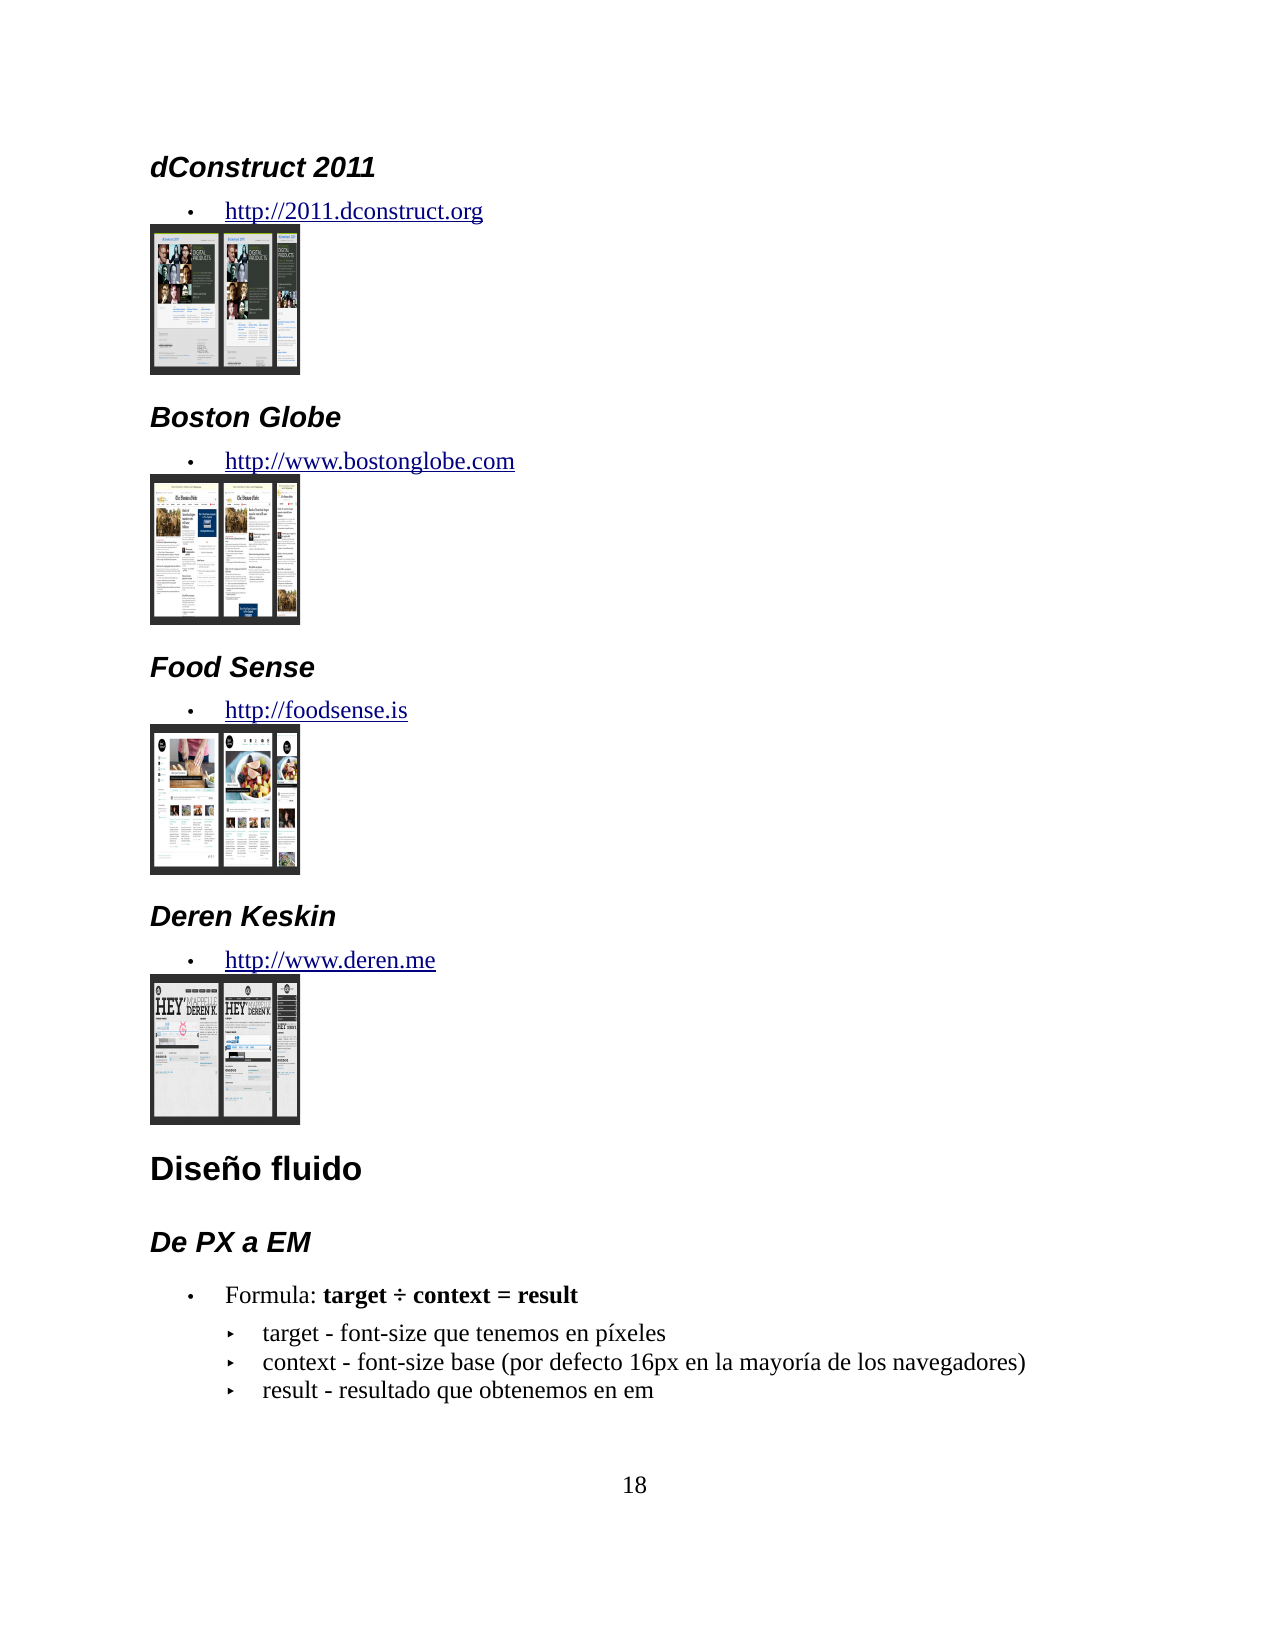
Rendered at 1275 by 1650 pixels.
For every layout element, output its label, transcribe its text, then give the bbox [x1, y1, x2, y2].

subtitle Deren Keskin [150, 899, 1125, 933]
picture [150, 974, 300, 1125]
list Formula: target ÷ context = result [187, 1280, 1125, 1309]
list http://2011.dconstruct.org [187, 196, 1125, 225]
list http://www.deren.me [187, 945, 1125, 974]
subtitle Diseño fluido [150, 1149, 1125, 1188]
list result - resultado que obtenemos en em [225, 1376, 1125, 1404]
subtitle dConstruct 2011 [150, 150, 1125, 183]
subtitle Boston Globe [150, 400, 1125, 433]
list target - font-size que tenemos en píxeles [225, 1318, 1125, 1347]
list context - font-size base (por defecto 16px en la mayoría de los navegadores) [225, 1347, 1125, 1376]
subtitle De PX a EM [150, 1225, 1125, 1259]
picture [150, 474, 300, 625]
picture [150, 724, 300, 875]
list http://www.bostonglobe.com [187, 446, 1125, 474]
subtitle Food Sense [150, 649, 1125, 683]
picture [150, 224, 300, 375]
list http://foodsense.is [187, 696, 1125, 724]
